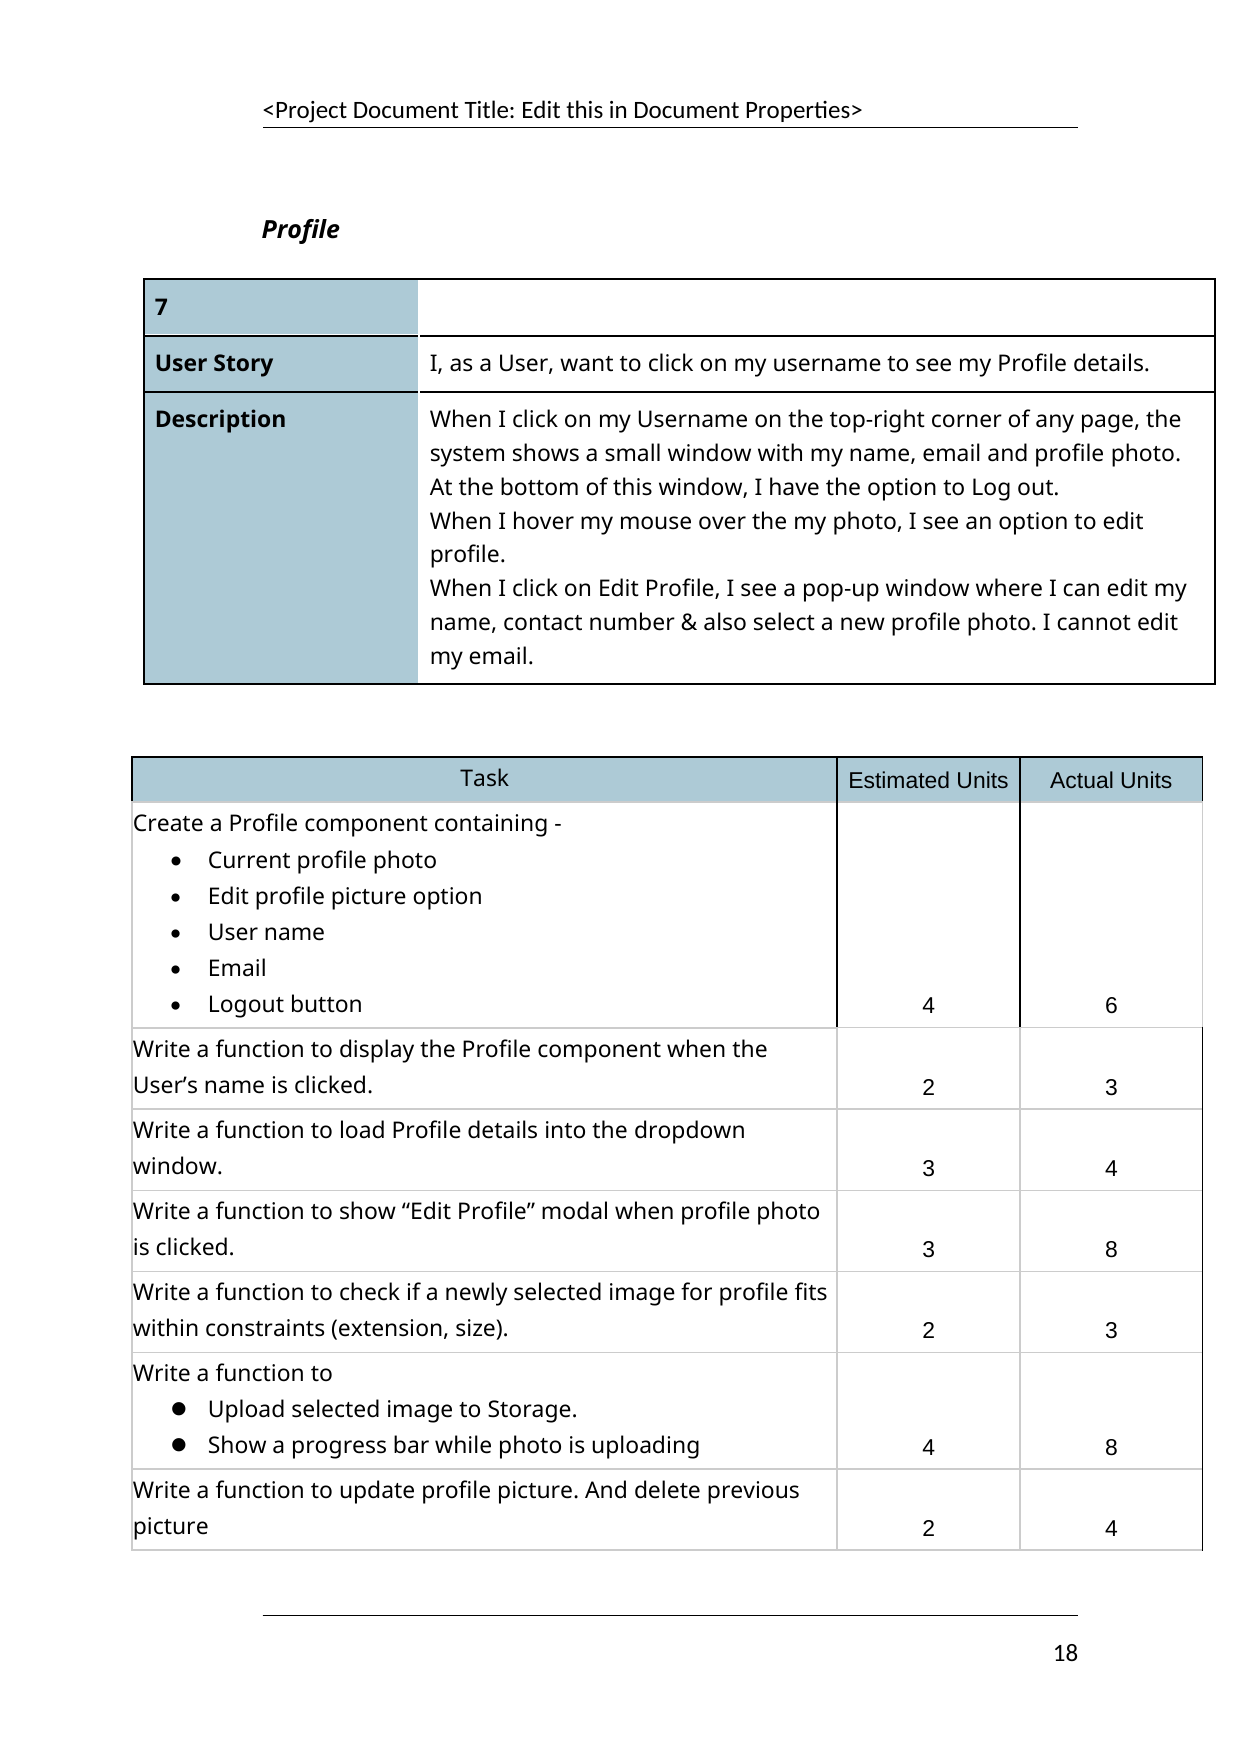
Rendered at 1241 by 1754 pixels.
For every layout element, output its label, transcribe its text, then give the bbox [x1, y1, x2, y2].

table_cell 4 [838, 803, 1019, 1027]
table_cell 3 [838, 1110, 1019, 1189]
table_cell Description [145, 393, 418, 683]
table_cell I, as a User, want to click on my username to see my Profile details. [420, 337, 1214, 391]
table_cell 3 [1021, 1028, 1202, 1108]
table_cell Write a function to check if a newly selected image for profile fits within constraints (extension, size). [133, 1272, 836, 1351]
table_cell 3 [1021, 1272, 1202, 1351]
table_cell When I click on my Username on the top-right corner of any page, the system shows a small window with my name, email and profile photo. At the bottom of this window, I have the option to Log out. When I hover my mouse over the my photo, I see an option to edit profile. When I click on Edit Profile, I see a pop-up window where I can edit my name, contact number & also select a new profile photo. I cannot edit my email. [420, 393, 1214, 683]
table_cell Write a function to Upload selected image to Storage. Show a progress bar while photo is uploading [133, 1353, 836, 1468]
table_cell Create a Profile component containing - Current profile photo Edit profile picture option User name Email Logout button [133, 803, 836, 1027]
table_cell User Story [145, 337, 418, 391]
table_header 7 [145, 280, 418, 334]
table_cell 8 [1021, 1353, 1202, 1468]
table_cell 3 [838, 1191, 1019, 1271]
table_cell 4 [838, 1353, 1019, 1468]
table_cell 4 [1021, 1110, 1202, 1189]
table_cell 2 [838, 1028, 1019, 1108]
table_cell 6 [1021, 803, 1202, 1027]
table_cell 2 [838, 1470, 1019, 1549]
table_cell 8 [1021, 1191, 1202, 1271]
table_header Actual Units [1021, 758, 1202, 801]
table_cell Write a function to display the Profile component when the User’s name is clicked. [133, 1029, 836, 1108]
table_cell Write a function to show “Edit Profile” modal when profile photo is clicked. [133, 1191, 836, 1271]
table_header Estimated Units [838, 758, 1019, 801]
subtitle Profile [261, 195, 1078, 245]
table_header [420, 280, 1214, 334]
table_cell Write a function to load Profile details into the dropdown window. [133, 1110, 836, 1189]
table_cell 4 [1021, 1470, 1202, 1549]
table_cell 2 [838, 1272, 1019, 1351]
table_cell Write a function to update profile picture. And delete previous picture [133, 1470, 836, 1549]
table_header Task [133, 758, 836, 801]
